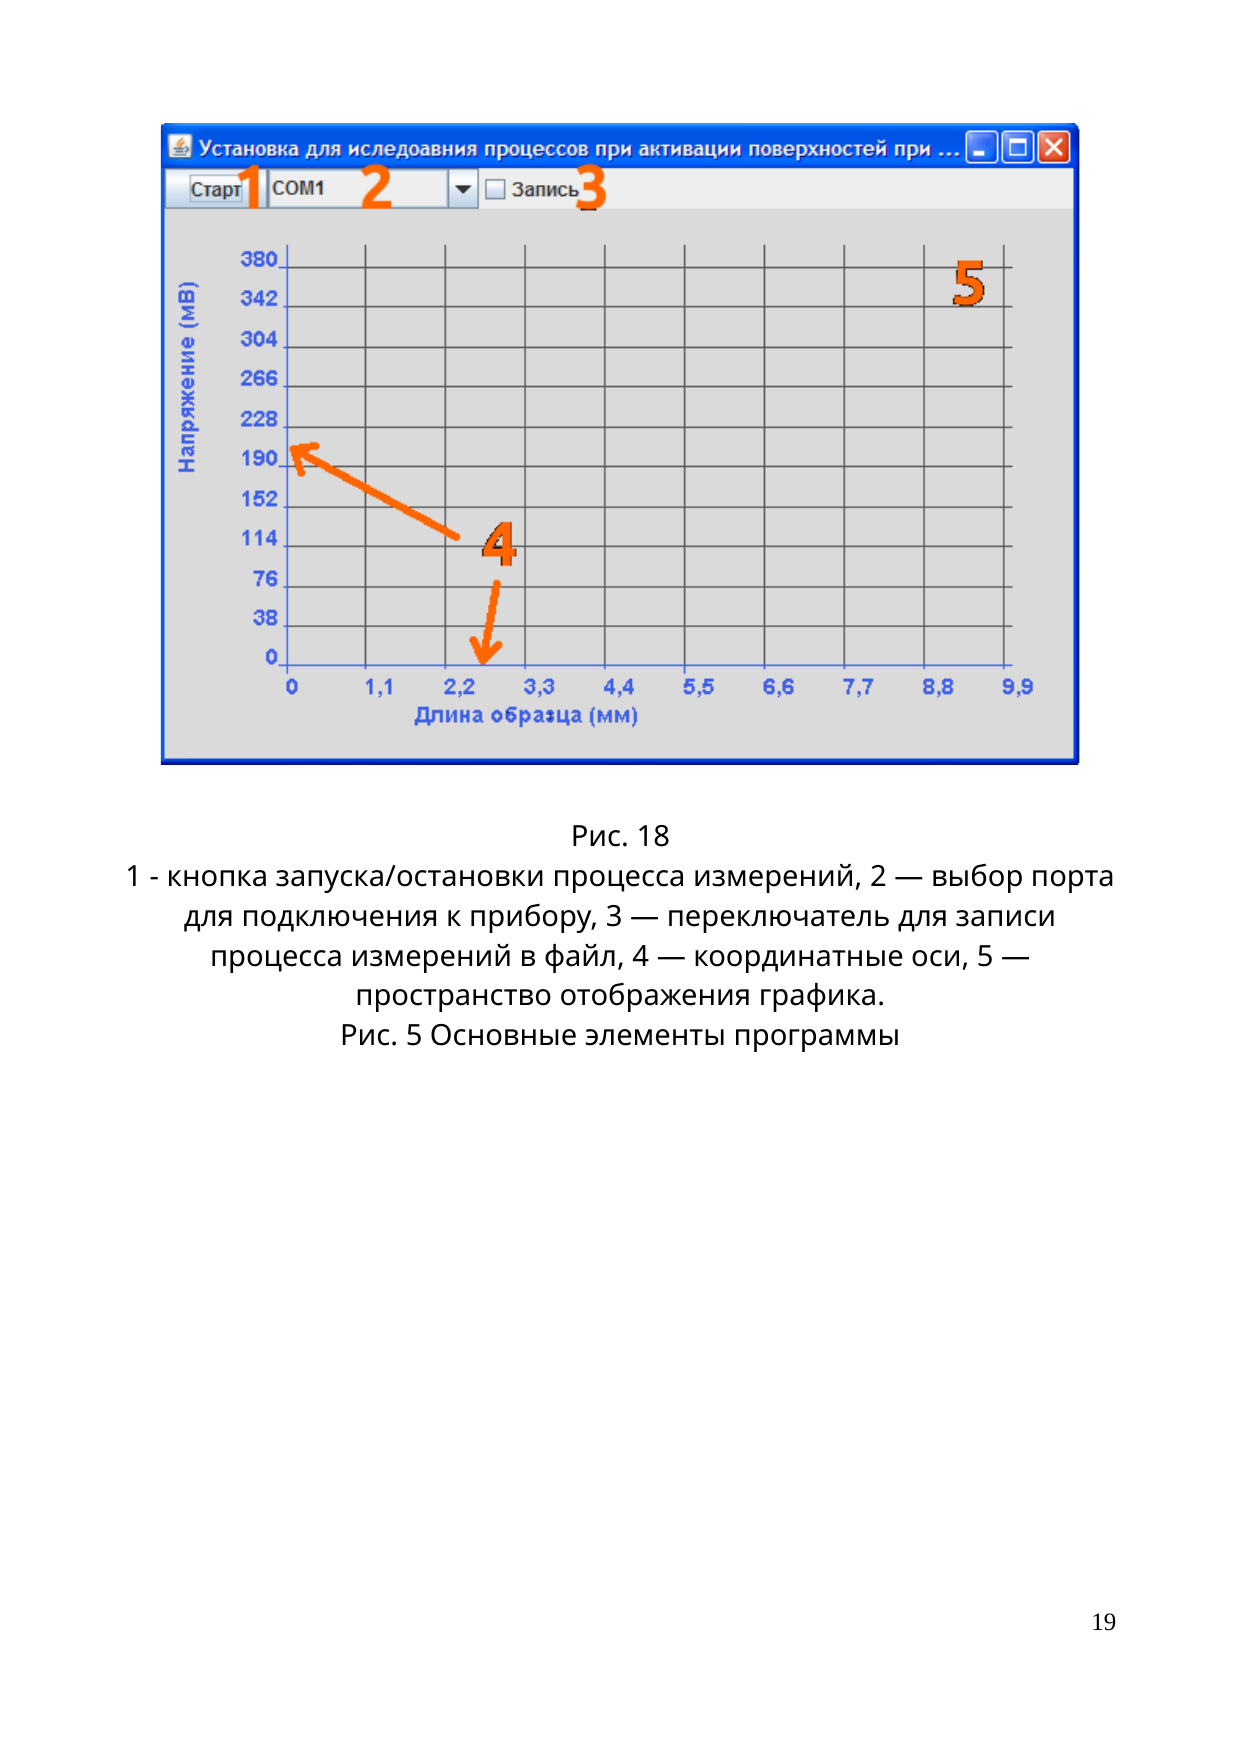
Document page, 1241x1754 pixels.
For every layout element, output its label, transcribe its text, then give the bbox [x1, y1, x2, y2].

table_header [119, 119, 1122, 810]
picture [160, 123, 1080, 765]
table_cell Рис. 18 1 - кнопка запуска/остановки процесса измерений, 2 — выбор порта для подключения к прибору, 3 — переключатель для записи процесса измерений в файл, 4 — координатные оси, 5 — пространство отображения графика. Рис. 5 Основные элементы программы [119, 811, 1122, 1059]
